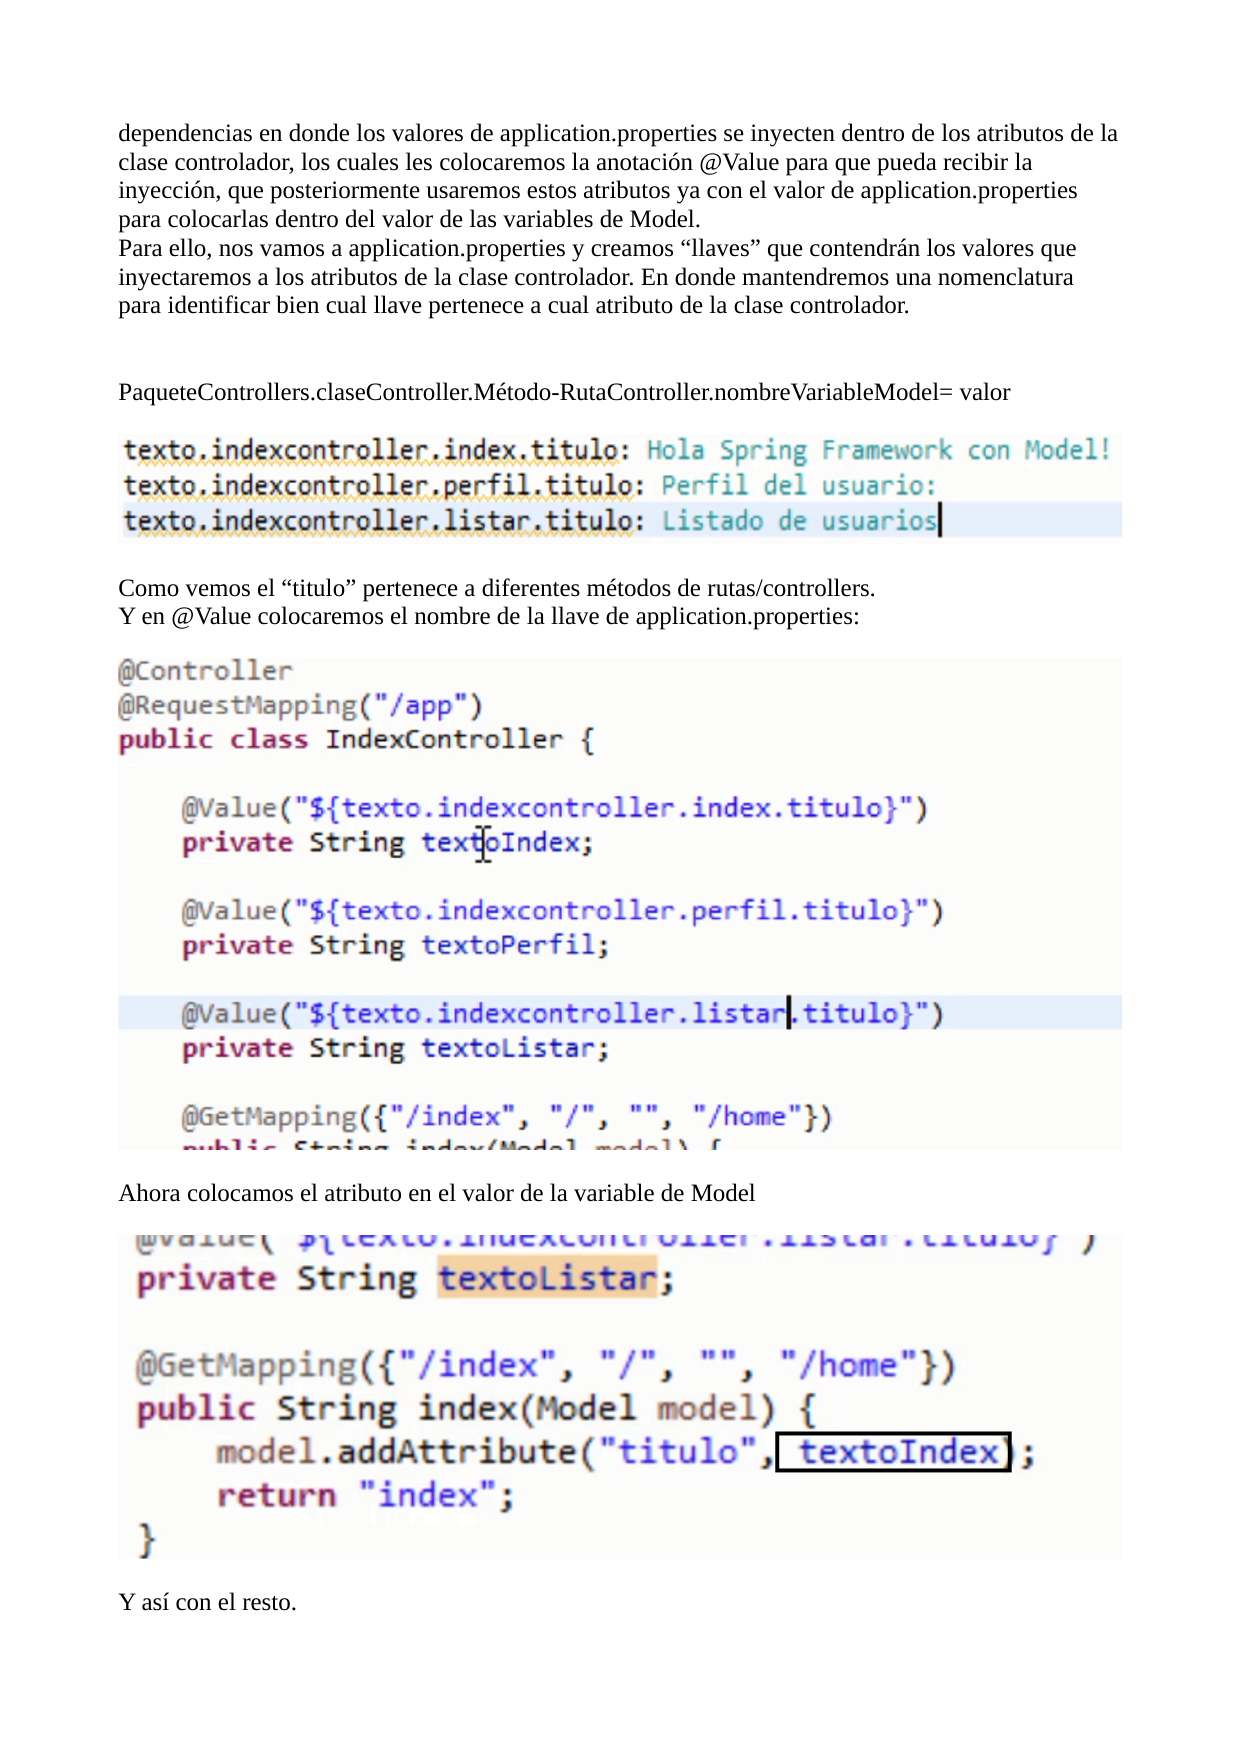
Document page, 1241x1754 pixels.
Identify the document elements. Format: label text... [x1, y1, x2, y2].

text Para ello, nos vamos a application.properties y creamos “llaves” que contendrán los valores que inyectaremos a los atributos de la clase controlador. En donde mantendremos una nomenclatura para identificar bien cual llave pertenece a cual atributo de la clase controlador. [118, 233, 1122, 319]
text PaqueteControllers.claseController.Método-RutaController.nombreVariableModel= valor [118, 377, 1122, 406]
text Y así con el resto. [118, 1587, 1122, 1616]
text Y en @Value colocaremos el nombre de la llave de application.properties: [118, 601, 1122, 630]
text Como vemos el “titulo” pertenece a diferentes métodos de rutas/controllers. [118, 573, 1122, 601]
text Ahora colocamos el atributo en el valor de la variable de Model [118, 1178, 1122, 1207]
text dependencias en donde los valores de application.properties se inyecten dentro de los atributos de la clase controlador, los cuales les colocaremos la anotación @Value para que pueda recibir la inyección, que posteriormente usaremos estos atributos ya con el valor de application.properties para colocarlas dentro del valor de las variables de Model. [118, 118, 1122, 233]
